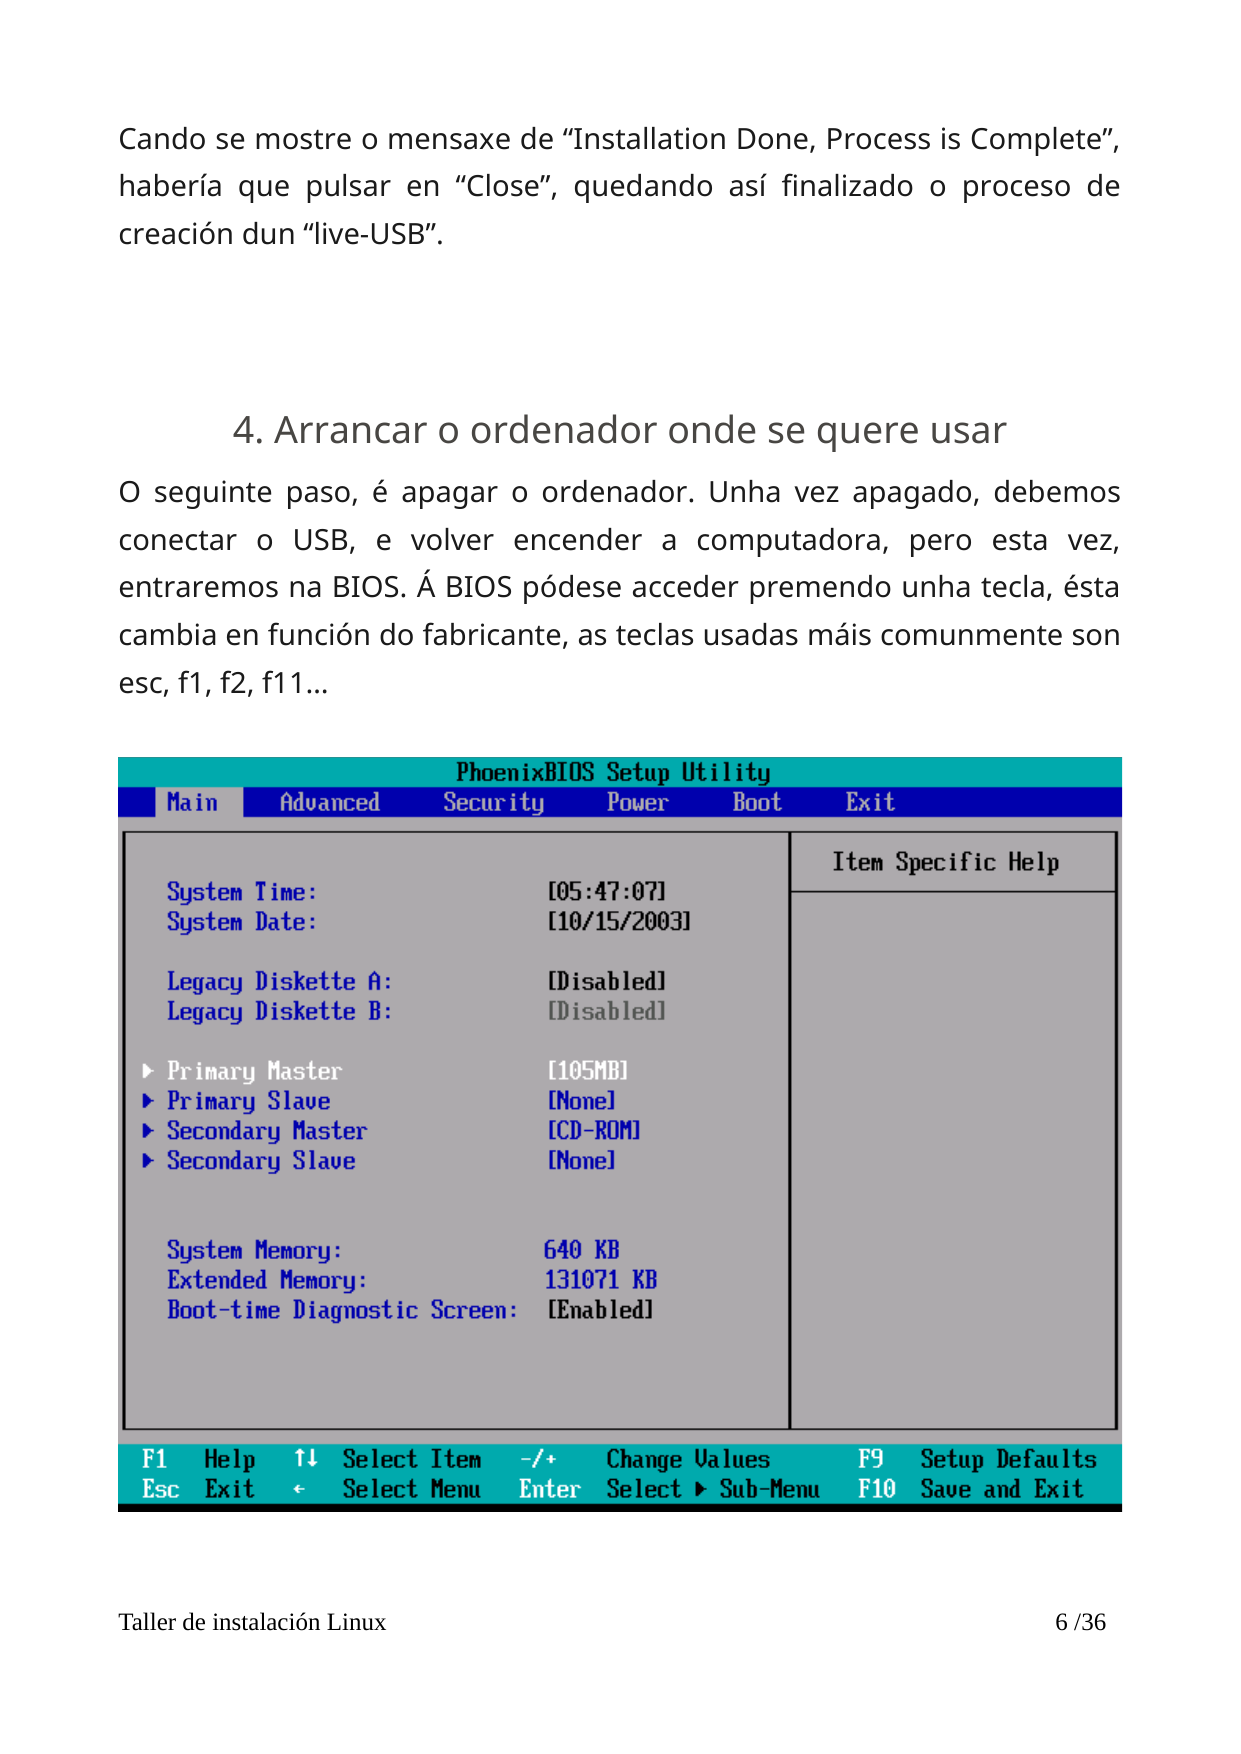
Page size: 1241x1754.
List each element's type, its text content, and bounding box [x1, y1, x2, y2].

text 4. Arrancar o ordenador onde se quere usar [118, 404, 1122, 455]
picture [118, 757, 1123, 1512]
text Cando se mostre o mensaxe de “Installation Done, Process is Complete”, habería que pulsar en “Close”, quedando así finalizado o proceso de creación dun “live-USB”. [118, 118, 1122, 253]
text O seguinte paso, é apagar o ordenador. Unha vez apagado, debemos conectar o USB, e volver encender a computadora, pero esta vez, entraremos na BIOS. Á BIOS pódese acceder premendo unha tecla, ésta cambia en función do fabricante, as teclas usadas máis comunmente son esc, f1, f2, f11… [118, 471, 1122, 702]
